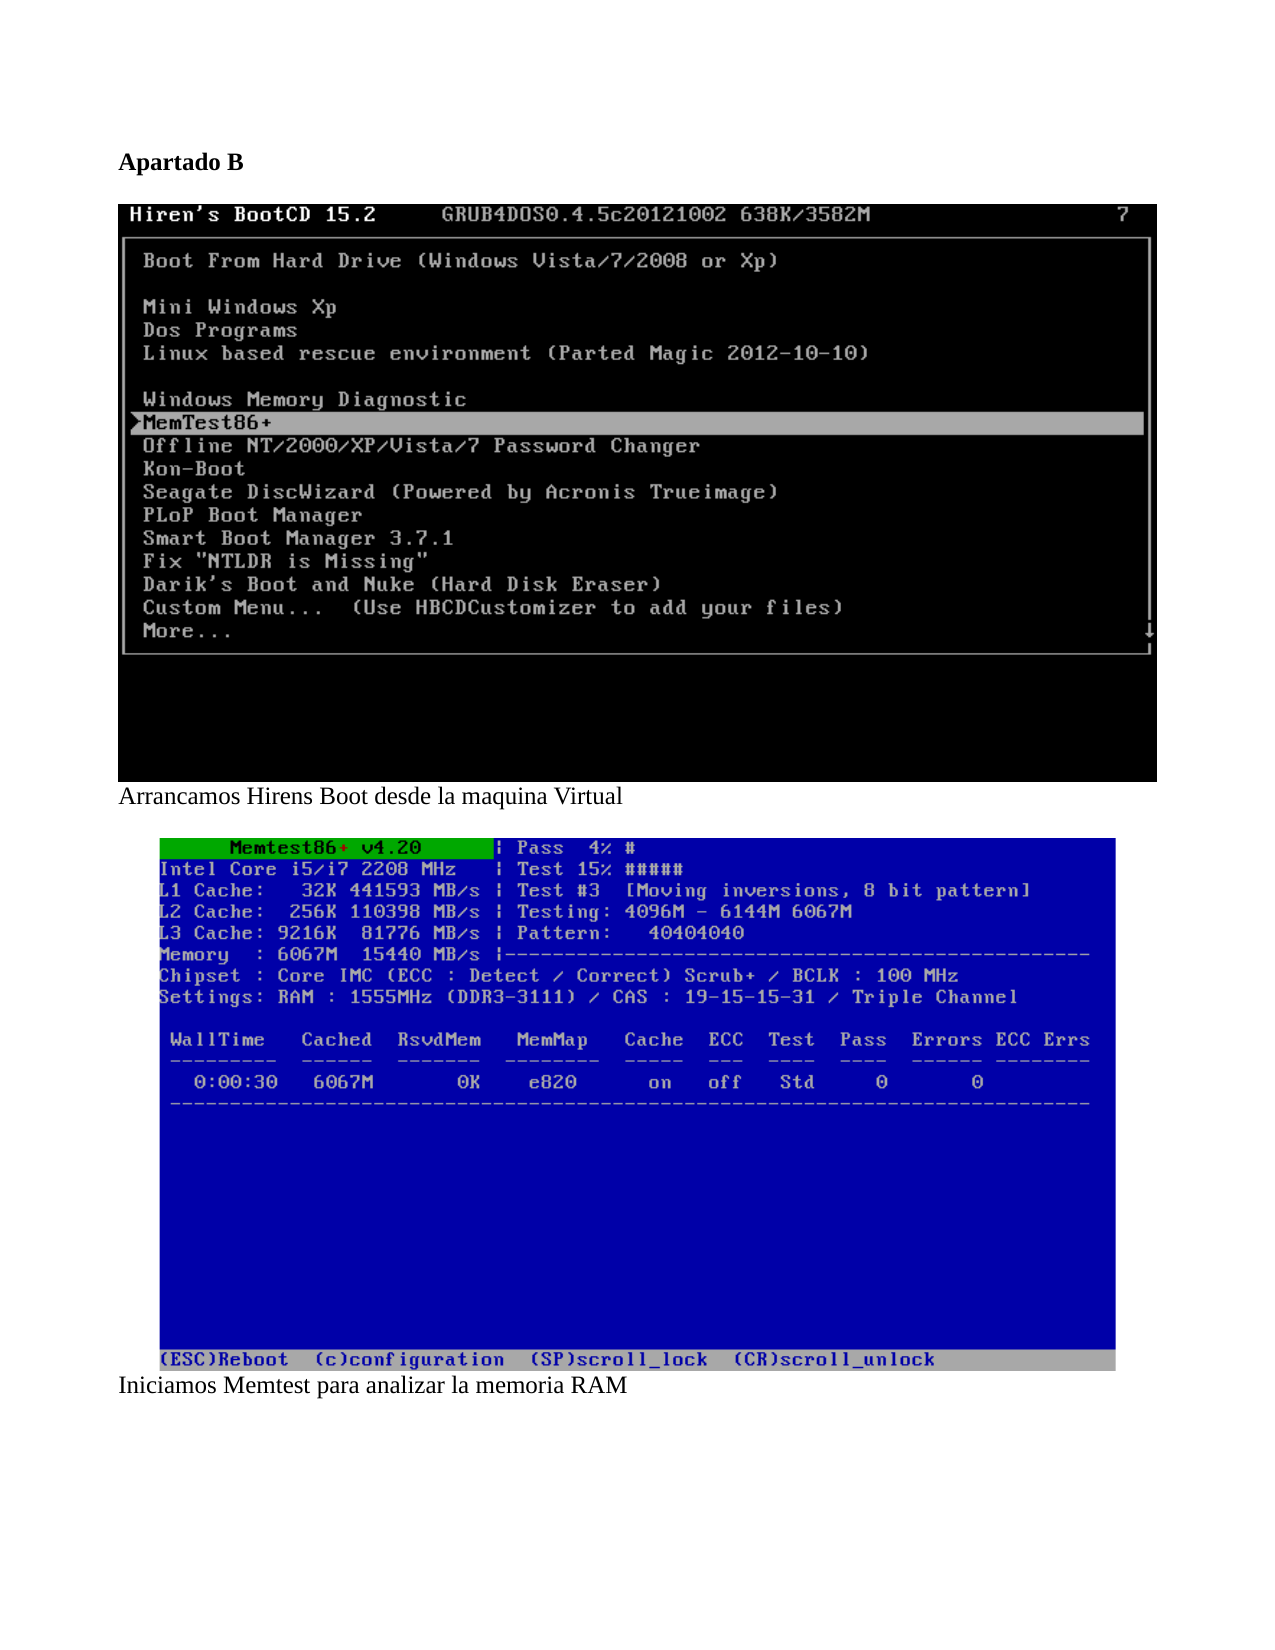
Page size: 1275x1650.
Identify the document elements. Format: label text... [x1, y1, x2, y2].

picture [118, 204, 1157, 782]
text Iniciamos Memtest para analizar la memoria RAM [118, 839, 1157, 1399]
text Apartado B [118, 147, 1157, 176]
text Arrancamos Hirens Boot desde la maquina Virtual [118, 782, 1157, 810]
picture [159, 838, 1116, 1371]
